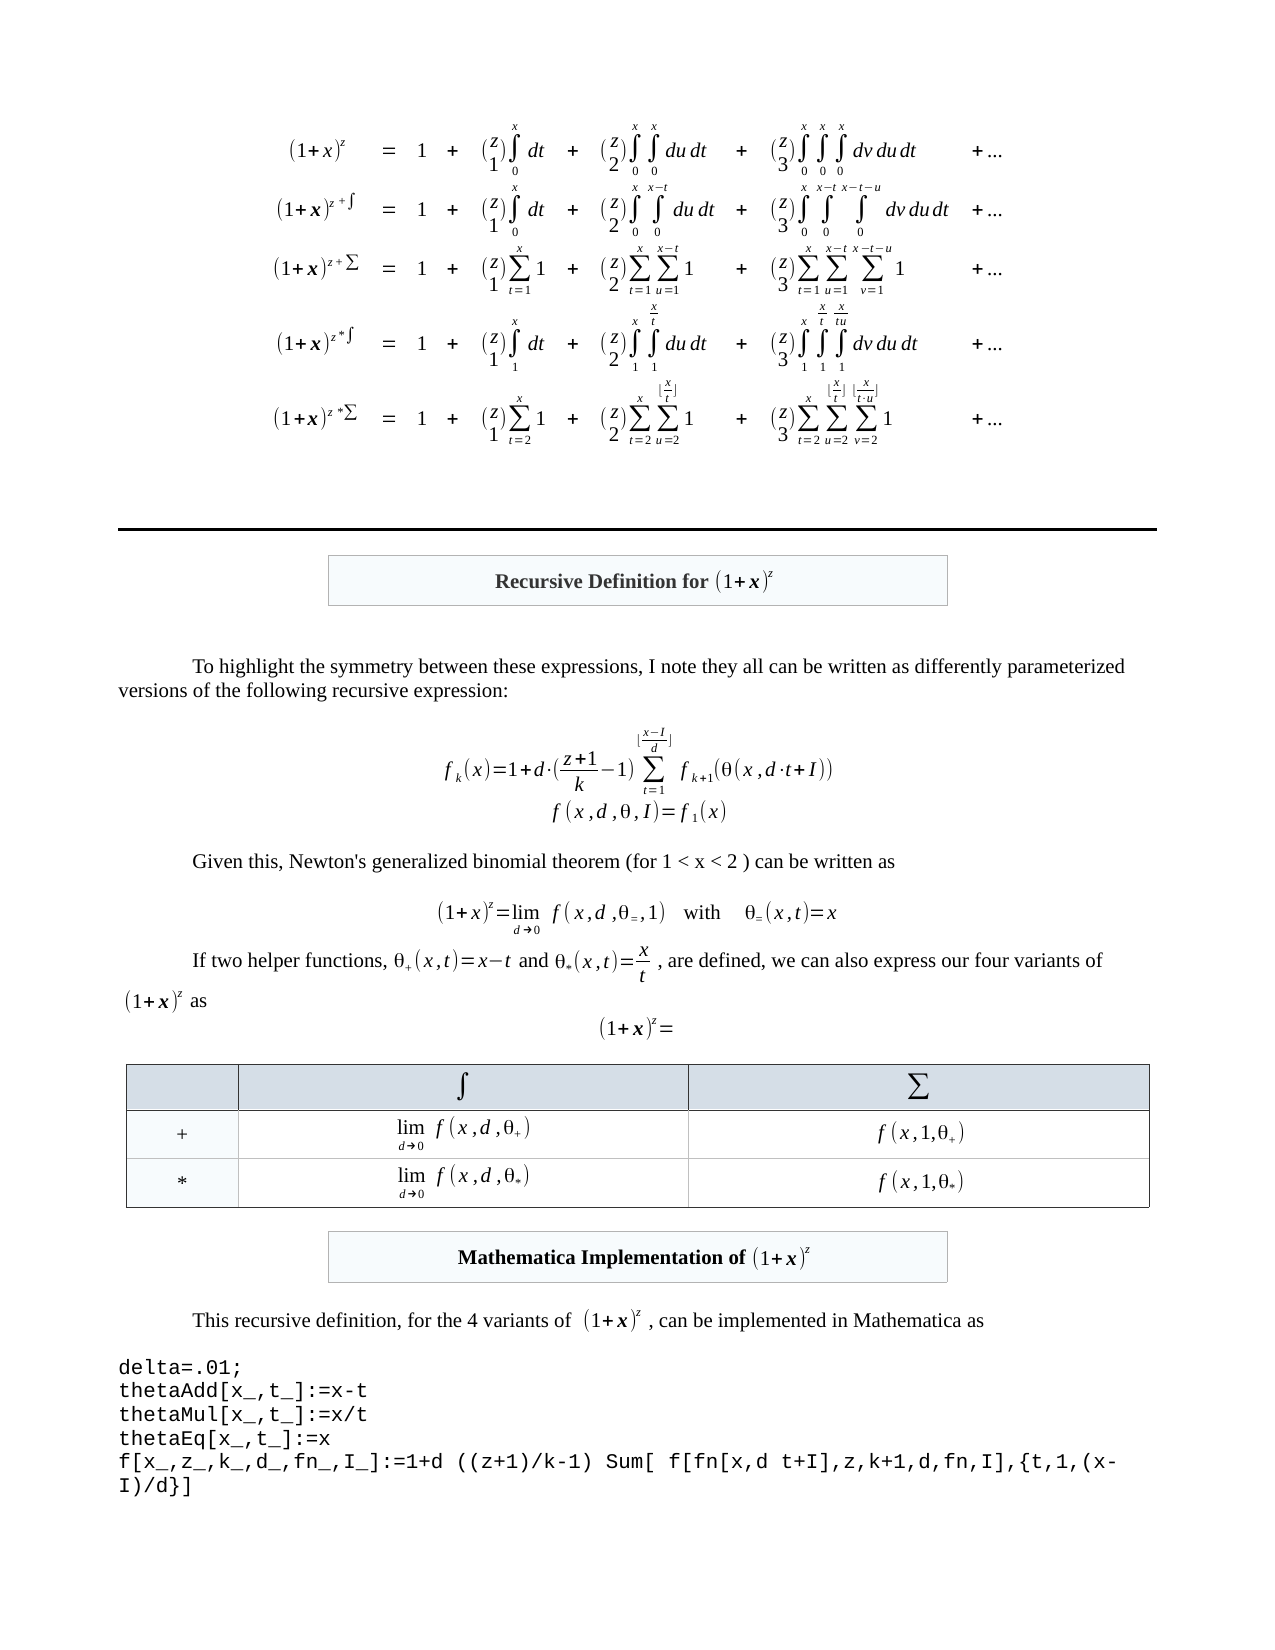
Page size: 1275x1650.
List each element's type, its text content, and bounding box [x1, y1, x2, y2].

text Mathematica Implementation of [329, 1232, 947, 1282]
table_cell [239, 1111, 688, 1158]
table_cell * [127, 1159, 238, 1207]
table_header [239, 1065, 688, 1109]
text thetaAdd[x_,t_]:=x-t [118, 1380, 1157, 1404]
table_cell [239, 1159, 688, 1207]
table_header [127, 1065, 238, 1109]
text Given this, Newton's generalized binomial theorem (for 1 < x < 2 ) can be written as [118, 849, 1157, 873]
table_cell + [127, 1111, 238, 1158]
text To highlight the symmetry between these expressions, I note they all can be written as differently parameterized versions of the following recursive expression: [118, 654, 1157, 702]
text This recursive definition, for the 4 variants of , can be implemented in Mathematica as [118, 1306, 1157, 1333]
text delta=.01; [118, 1357, 1157, 1380]
table_cell [689, 1111, 1149, 1158]
table_cell [689, 1159, 1149, 1207]
text thetaMul[x_,t_]:=x/t [118, 1404, 1157, 1428]
text If two helper functions,and, are defined, we can also express our four variants ofas [118, 937, 1157, 1013]
text f[x_,z_,k_,d_,fn_,I_]:=1+d ((z+1)/k-1) Sum[ f[fn[x,d t+I],z,k+1,d,fn,I],{t,1,(x-I)/d}] [118, 1451, 1157, 1498]
text Recursive Definition for [329, 556, 947, 605]
text thetaEq[x_,t_]:=x [118, 1428, 1157, 1451]
table_header [689, 1065, 1149, 1109]
